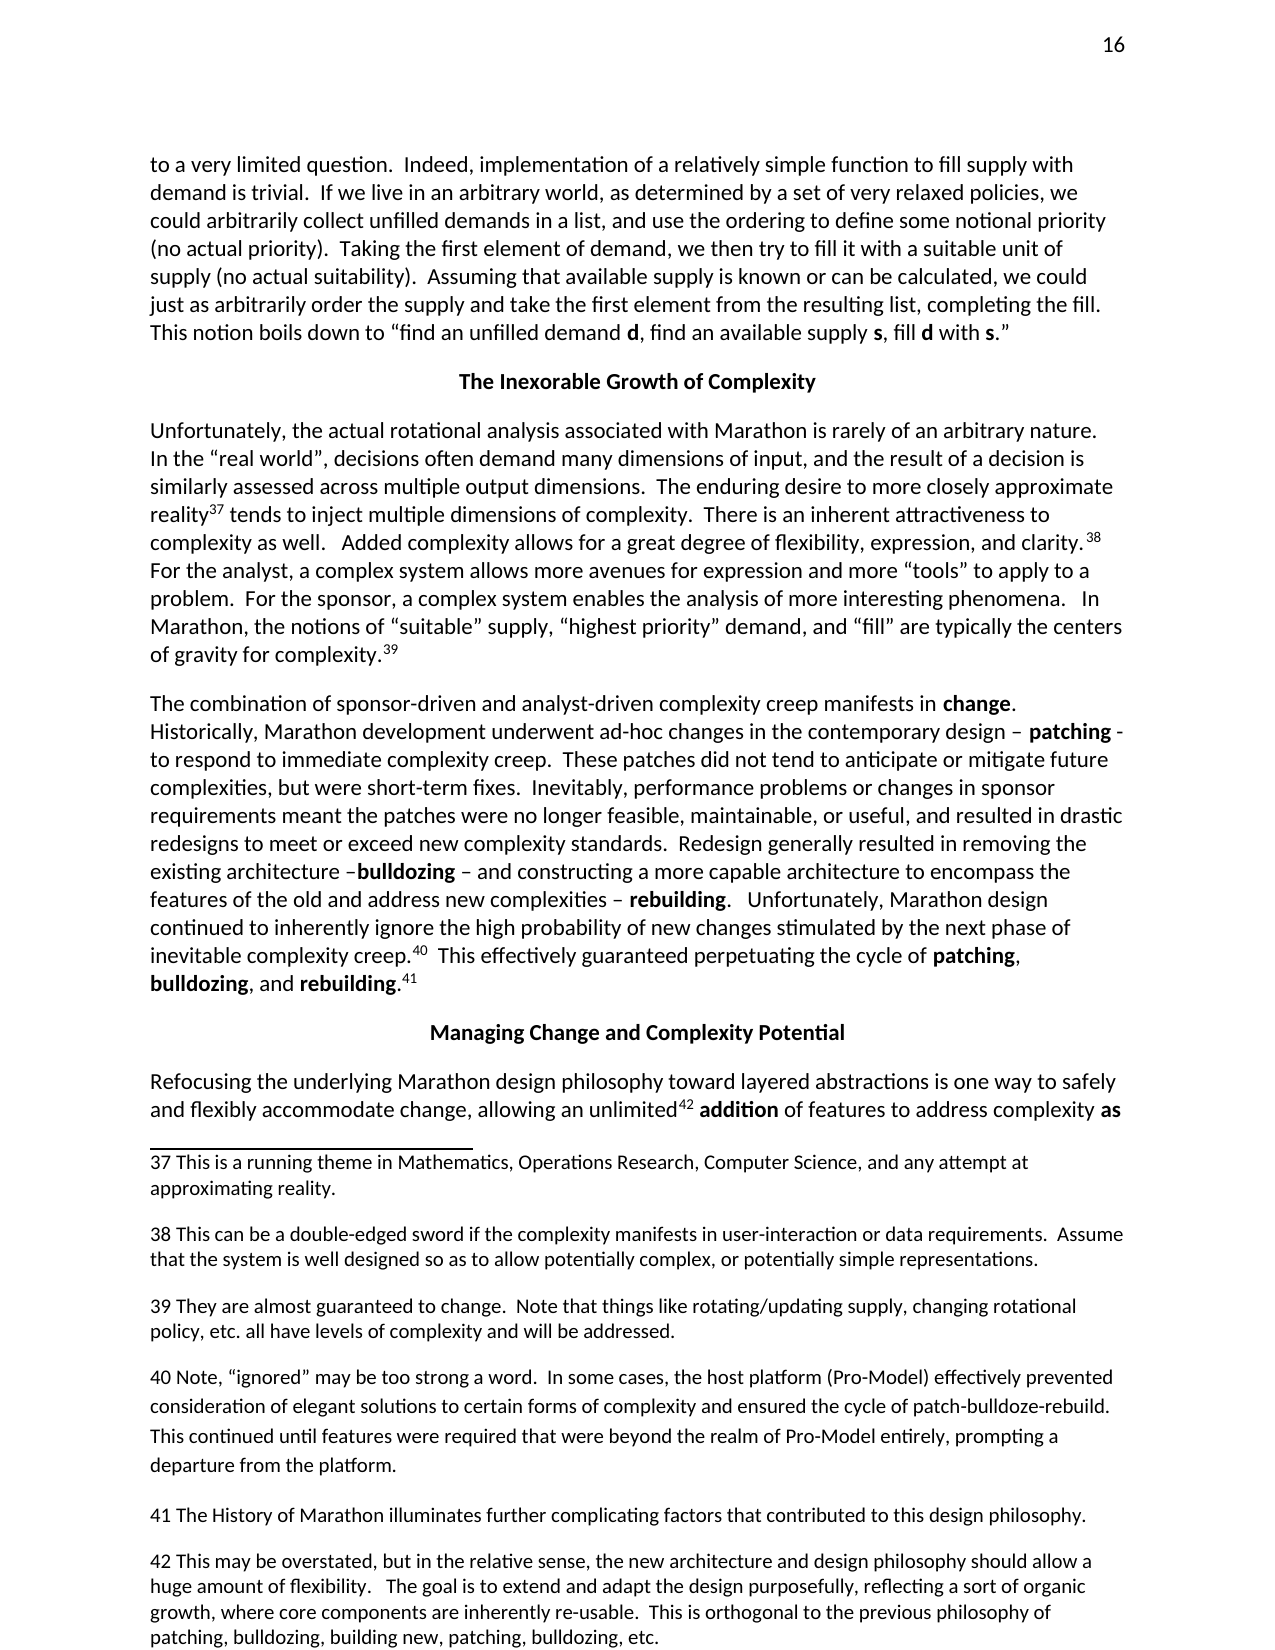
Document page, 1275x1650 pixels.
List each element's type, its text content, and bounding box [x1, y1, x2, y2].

text The Inexorable Growth of Complexity [150, 367, 1125, 395]
text to a very limited question. Indeed, implementation of a relatively simple function to fill supply with demand is trivial. If we live in an arbitrary world, as determined by a set of very relaxed policies, we could arbitrarily collect unfilled demands in a list, and use the ordering to define some notional priority (no actual priority). Taking the first element of demand, we then try to fill it with a suitable unit of supply (no actual suitability). Assuming that available supply is known or can be calculated, we could just as arbitrarily order the supply and take the first element from the resulting list, completing the fill. This notion boils down to “find an unfilled demand d, find an available supply s, fill d with s.” [150, 150, 1125, 346]
text They are almost guaranteed to change. Note that things like rotating/updating supply, changing rotational policy, etc. all have levels of complexity and will be addressed. [150, 1293, 1125, 1344]
text The History of Marathon illuminates further complicating factors that contributed to this design philosophy. [150, 1502, 1125, 1527]
text This can be a double-edged sword if the complexity manifests in user-interaction or data requirements. Assume that the system is well designed so as to allow potentially complex, or potentially simple representations. [150, 1221, 1125, 1272]
text Note, “ignored” may be too strong a word. In some cases, the host platform (Pro-Model) effectively prevented consideration of elegant solutions to certain forms of complexity and ensured the cycle of patch-bulldoze-rebuild. This continued until features were required that were beyond the realm of Pro-Model entirely, prompting a departure from the platform. [150, 1364, 1125, 1477]
text Managing Change and Complexity Potential [150, 1018, 1125, 1046]
text Unfortunately, the actual rotational analysis associated with Marathon is rarely of an arbitrary nature. In the “real world”, decisions often demand many dimensions of input, and the result of a decision is similarly assessed across multiple output dimensions. The enduring desire to more closely approximate reality tends to inject multiple dimensions of complexity. There is an inherent attractiveness to complexity as well. Added complexity allows for a great degree of flexibility, expression, and clarity. For the analyst, a complex system allows more avenues for expression and more “tools” to apply to a problem. For the sponsor, a complex system enables the analysis of more interesting phenomena. In Marathon, the notions of “suitable” supply, “highest priority” demand, and “fill” are typically the centers of gravity for complexity. [150, 416, 1125, 668]
text Refocusing the underlying Marathon design philosophy toward layered abstractions is one way to safely and flexibly accommodate change, allowing an unlimited addition of features to address complexity as [150, 1067, 1125, 1123]
text This may be overstated, but in the relative sense, the new architecture and design philosophy should allow a huge amount of flexibility. The goal is to extend and adapt the design purposefully, reflecting a sort of organic growth, where core components are inherently re-usable. This is orthogonal to the previous philosophy of patching, bulldozing, building new, patching, bulldozing, etc. [150, 1548, 1125, 1650]
text This is a running theme in Mathematics, Operations Research, Computer Science, and any attempt at approximating reality. [150, 1149, 1125, 1200]
text The combination of sponsor-driven and analyst-driven complexity creep manifests in change. Historically, Marathon development underwent ad-hoc changes in the contemporary design – patching - to respond to immediate complexity creep. These patches did not tend to anticipate or mitigate future complexities, but were short-term fixes. Inevitably, performance problems or changes in sponsor requirements meant the patches were no longer feasible, maintainable, or useful, and resulted in drastic redesigns to meet or exceed new complexity standards. Redesign generally resulted in removing the existing architecture –bulldozing – and constructing a more capable architecture to encompass the features of the old and address new complexities – rebuilding. Unfortunately, Marathon design continued to inherently ignore the high probability of new changes stimulated by the next phase of inevitable complexity creep. This effectively guaranteed perpetuating the cycle of patching, bulldozing, and rebuilding. [150, 689, 1125, 997]
